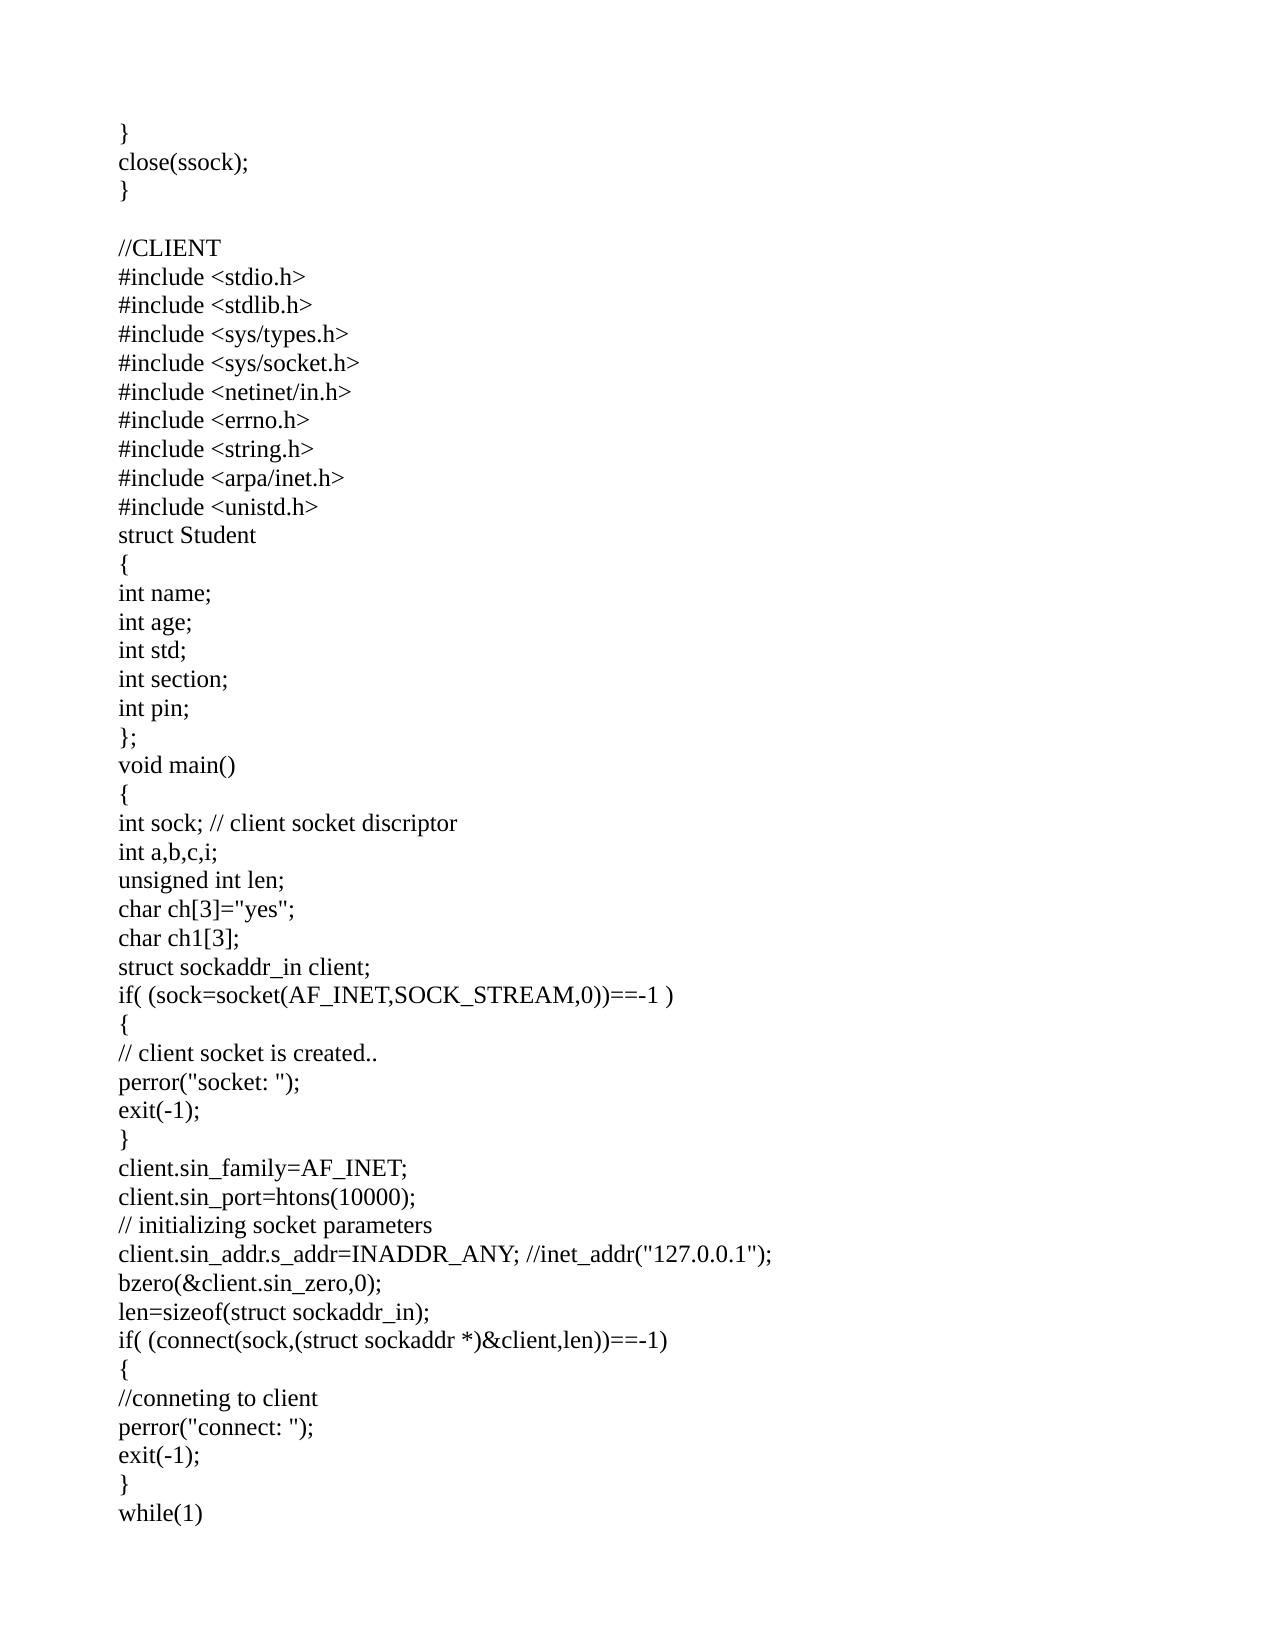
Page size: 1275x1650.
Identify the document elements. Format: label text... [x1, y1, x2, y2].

text int pin; [118, 693, 1157, 722]
text exit(-1); [118, 1441, 1157, 1469]
text //CLIENT [118, 233, 1157, 262]
text { [118, 549, 1157, 578]
text int age; [118, 607, 1157, 636]
text #include <string.h> [118, 434, 1157, 463]
text struct Student [118, 521, 1157, 549]
text { [118, 1009, 1157, 1038]
text while(1) [118, 1498, 1157, 1527]
text } [118, 176, 1157, 204]
text int section; [118, 664, 1157, 693]
text int sock; // client socket discriptor [118, 808, 1157, 837]
text exit(-1); [118, 1096, 1157, 1124]
text { [118, 779, 1157, 808]
text } [118, 1124, 1157, 1153]
text if( (sock=socket(AF_INET,SOCK_STREAM,0))==-1 ) [118, 981, 1157, 1009]
text client.sin_port=htons(10000); [118, 1182, 1157, 1211]
text { [118, 1354, 1157, 1383]
text client.sin_addr.s_addr=INADDR_ANY; //inet_addr("127.0.0.1"); [118, 1239, 1157, 1268]
text if( (connect(sock,(struct sockaddr *)&client,len))==-1) [118, 1326, 1157, 1354]
text #include <netinet/in.h> [118, 377, 1157, 406]
text //conneting to client [118, 1383, 1157, 1412]
text int std; [118, 636, 1157, 664]
text #include <sys/types.h> [118, 319, 1157, 348]
text #include <errno.h> [118, 406, 1157, 434]
text int name; [118, 578, 1157, 607]
text len=sizeof(struct sockaddr_in); [118, 1297, 1157, 1326]
text client.sin_family=AF_INET; [118, 1153, 1157, 1182]
text // client socket is created.. [118, 1038, 1157, 1067]
text close(ssock); [118, 147, 1157, 176]
text perror("socket: "); [118, 1067, 1157, 1096]
text #include <stdio.h> [118, 262, 1157, 291]
text #include <stdlib.h> [118, 291, 1157, 319]
text #include <unistd.h> [118, 492, 1157, 521]
text // initializing socket parameters [118, 1211, 1157, 1239]
text perror("connect: "); [118, 1412, 1157, 1441]
text bzero(&client.sin_zero,0); [118, 1268, 1157, 1297]
text int a,b,c,i; [118, 837, 1157, 866]
text } [118, 1469, 1157, 1498]
text #include <arpa/inet.h> [118, 463, 1157, 492]
text struct sockaddr_in client; [118, 952, 1157, 981]
text char ch[3]="yes"; [118, 894, 1157, 923]
text void main() [118, 751, 1157, 779]
text } [118, 118, 1157, 147]
text char ch1[3]; [118, 923, 1157, 952]
text }; [118, 722, 1157, 751]
text unsigned int len; [118, 866, 1157, 894]
text #include <sys/socket.h> [118, 348, 1157, 377]
